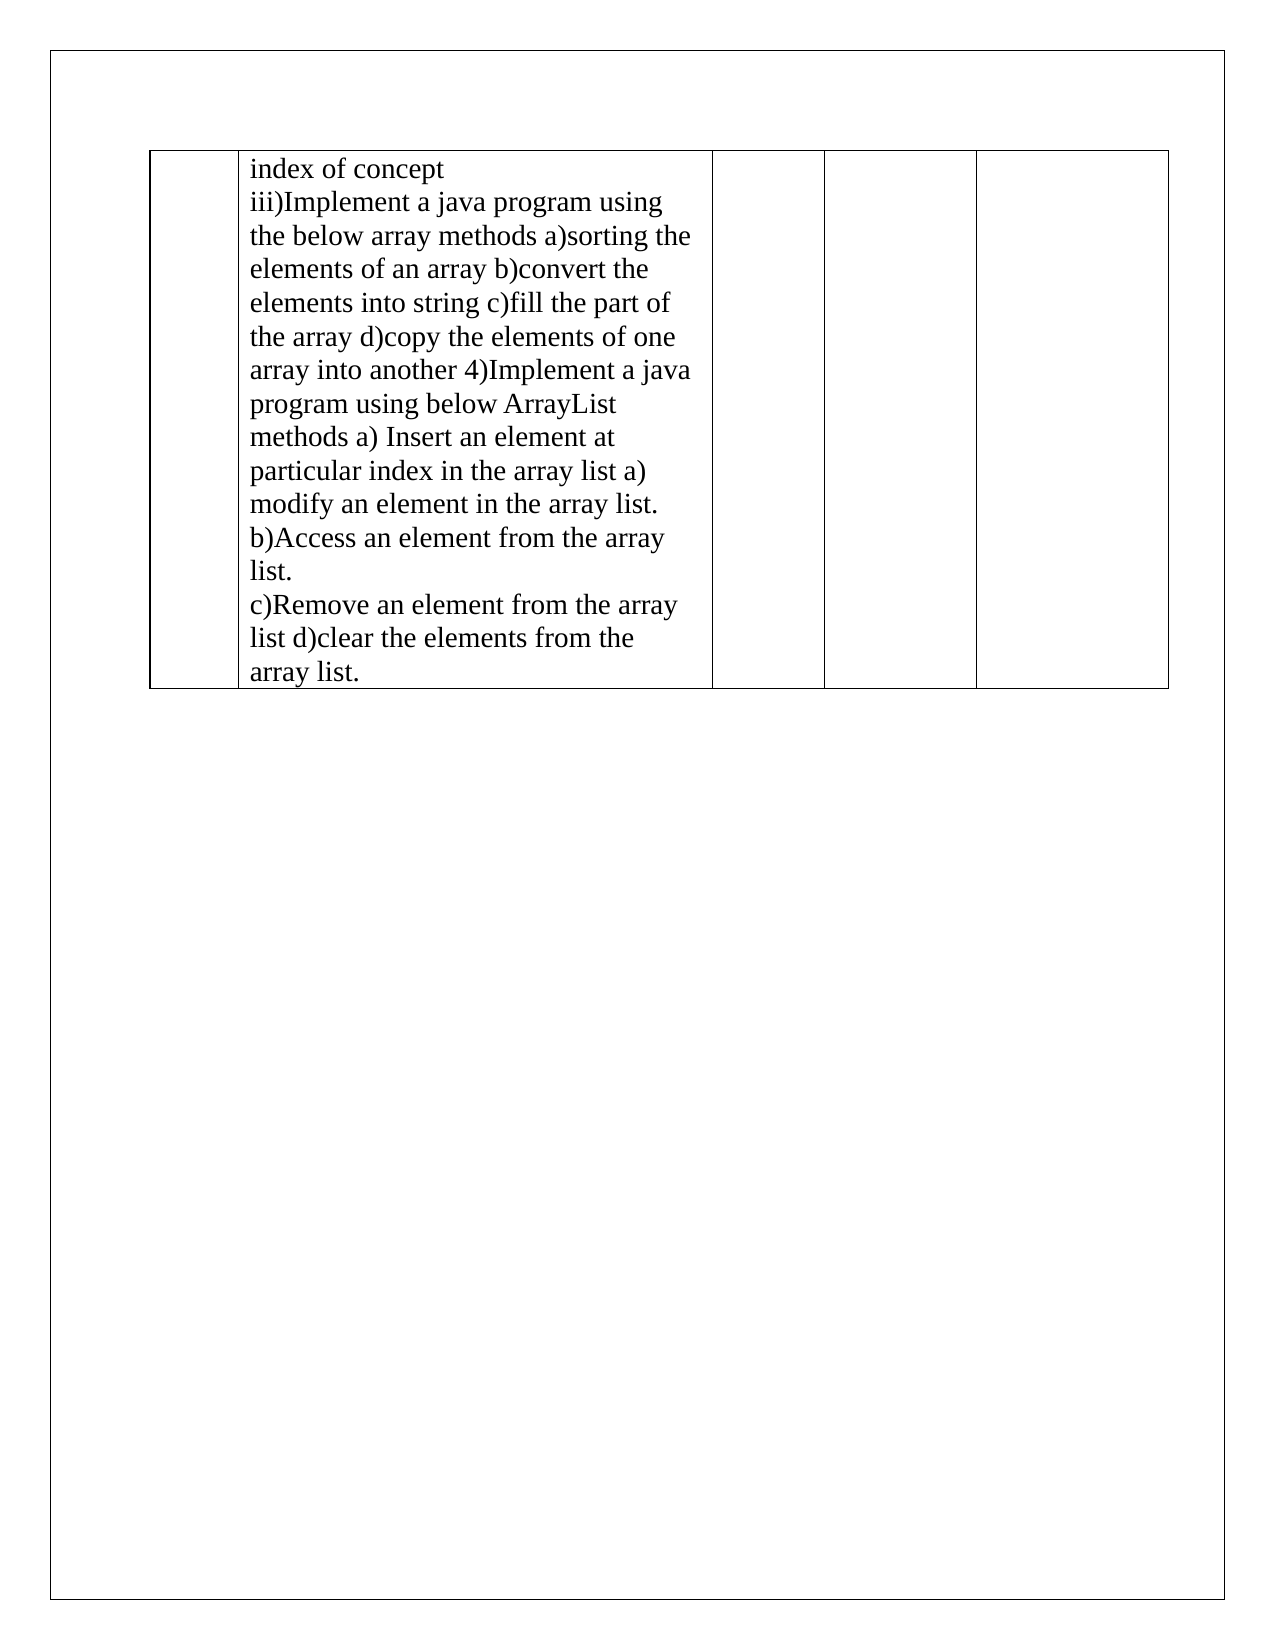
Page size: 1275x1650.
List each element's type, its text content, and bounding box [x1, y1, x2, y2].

table_cell [713, 151, 824, 688]
table_cell [977, 151, 1168, 688]
table_cell index of concept iii)Implement a java program using the below array methods a)sorting the elements of an array b)convert the elements into string c)fill the part of the array d)copy the elements of one array into another 4)Implement a java program using below ArrayList methods a) Insert an element at particular index in the array list a) modify an element in the array list. b)Access an element from the array list. c)Remove an element from the array list d)clear the elements from the array list. [239, 151, 712, 688]
table_cell [151, 151, 238, 688]
table_cell [825, 151, 976, 688]
